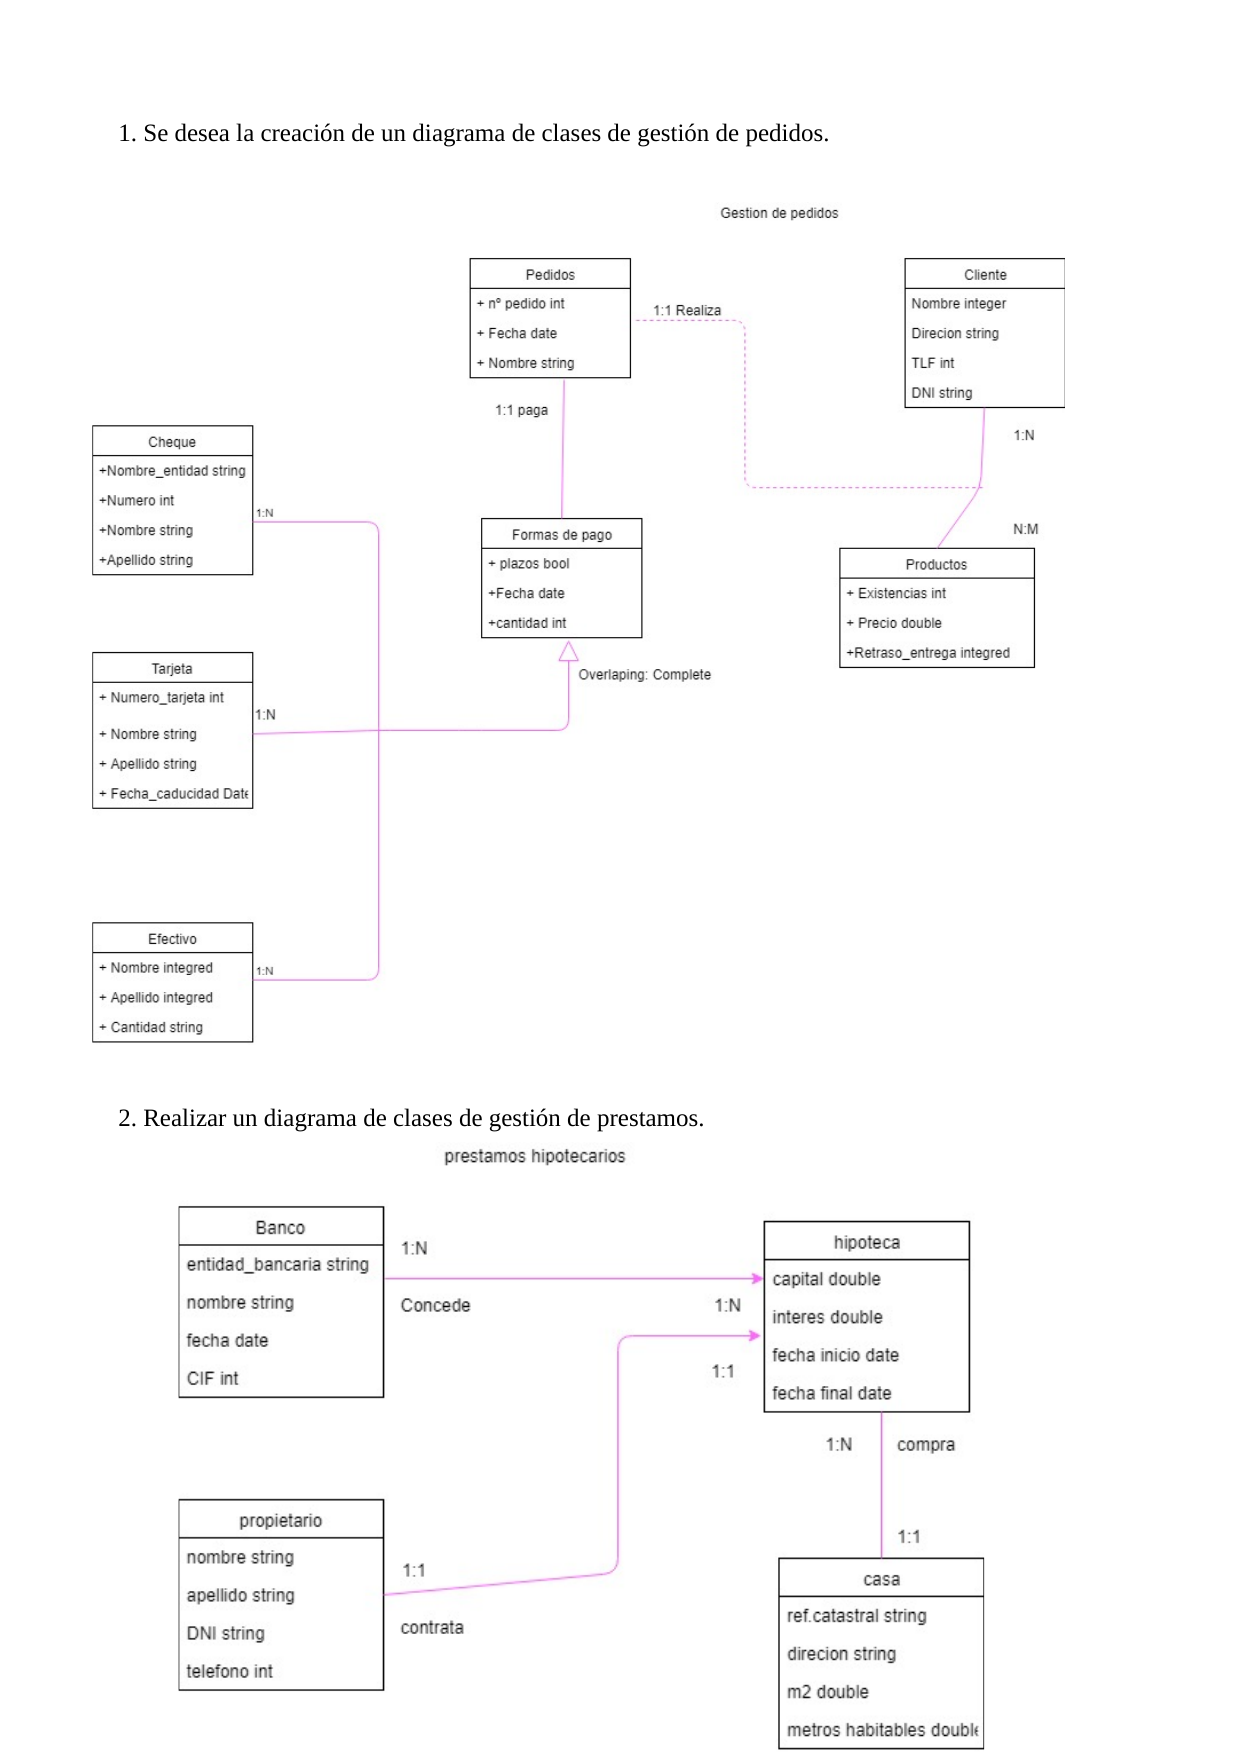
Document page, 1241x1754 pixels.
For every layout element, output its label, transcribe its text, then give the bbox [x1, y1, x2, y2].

picture [178, 1142, 985, 1754]
picture [92, 202, 1065, 1046]
text 1. Se desea la creación de un diagrama de clases de gestión de pedidos. [118, 118, 1122, 147]
text 2. Realizar un diagrama de clases de gestión de prestamos. [118, 1103, 1122, 1131]
